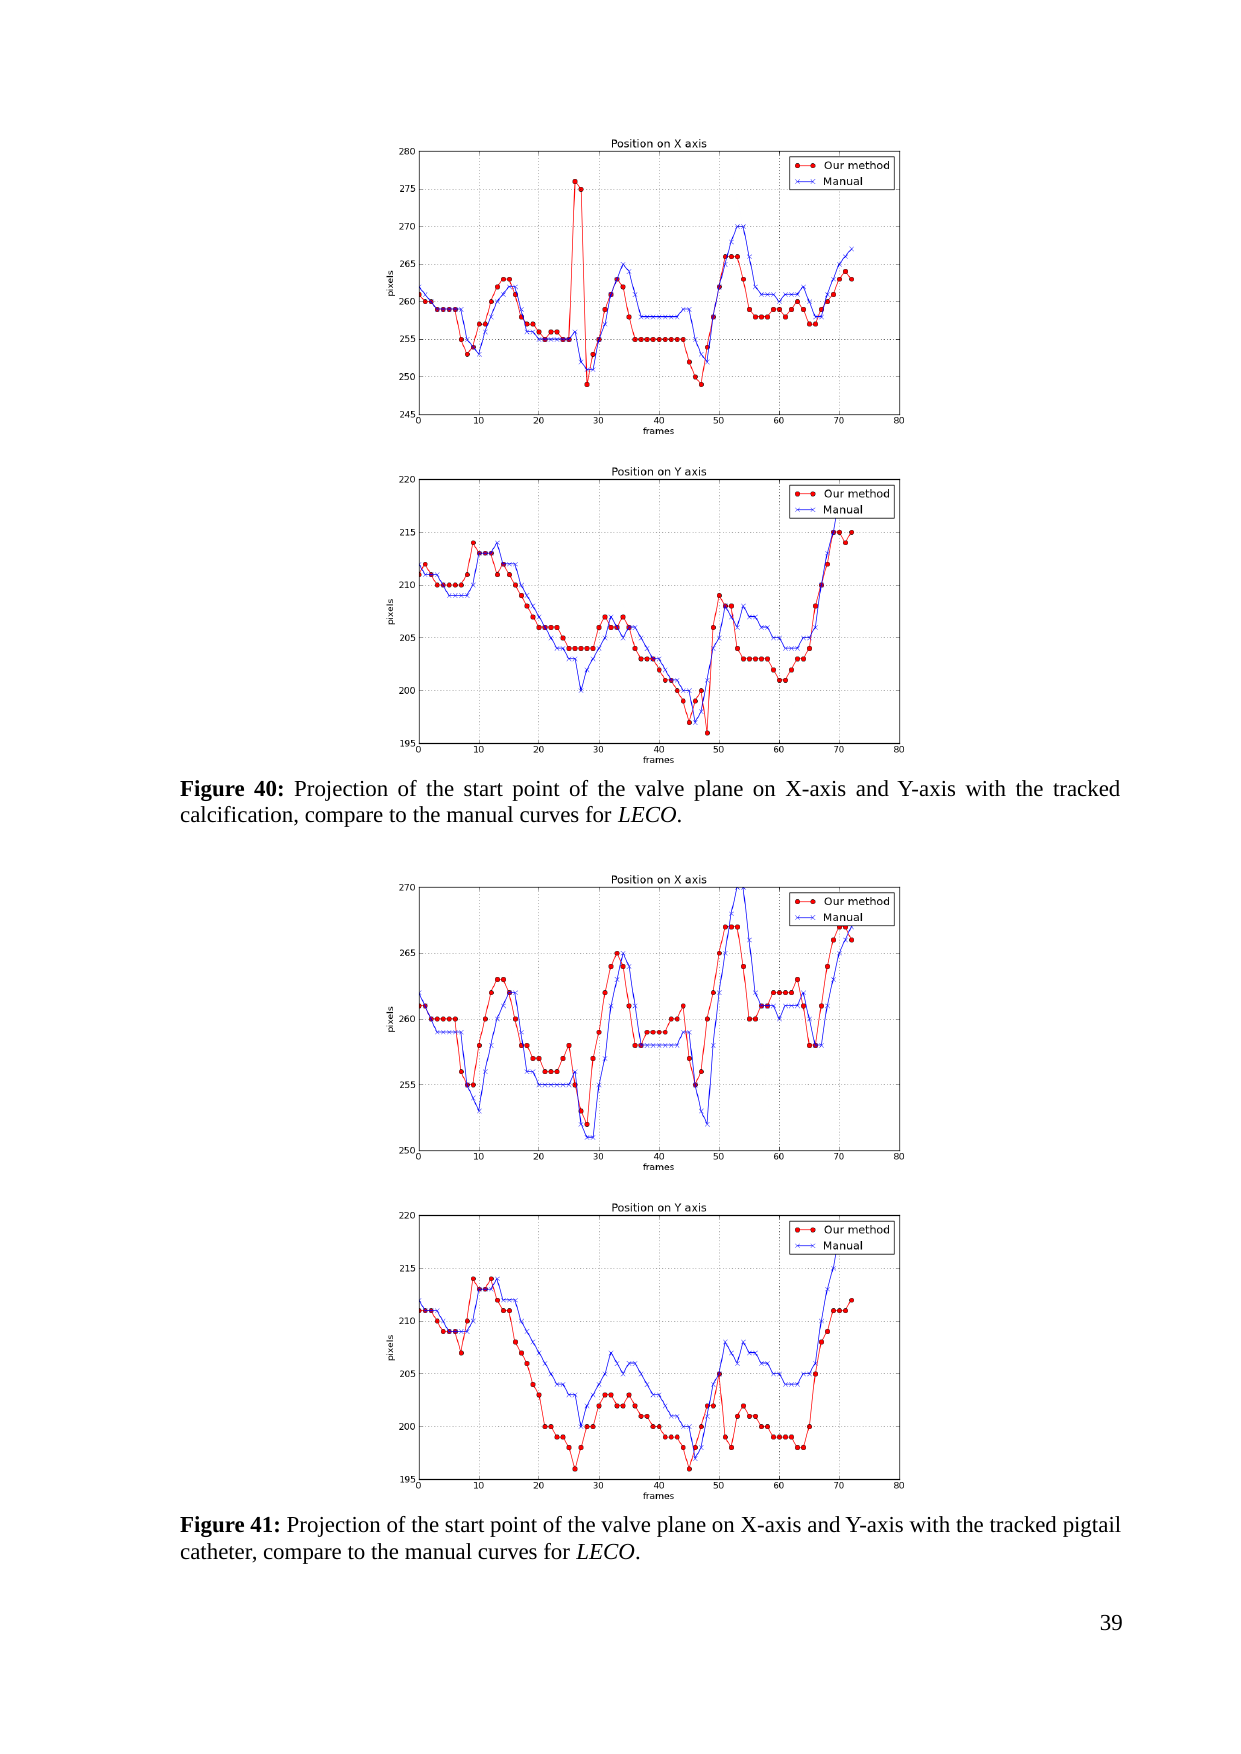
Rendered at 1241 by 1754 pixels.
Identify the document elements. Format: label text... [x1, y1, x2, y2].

table_cell Figure 41: Projection of the start point of the valve plane on X-axis and Y-axis with the tracked pigtail catheter, compare to the manual curves for LECO. [180, 1511, 1122, 1564]
table_header [180, 854, 341, 1511]
picture [341, 854, 961, 1512]
table_cell Figure 40: Projection of the start point of the valve plane on X-axis and Y-axis with the tracked calcification, compare to the manual curves for LECO. [180, 775, 1122, 828]
picture [341, 118, 961, 776]
table_header [180, 118, 341, 775]
table_header [961, 854, 1122, 1511]
table_header [961, 118, 1122, 775]
